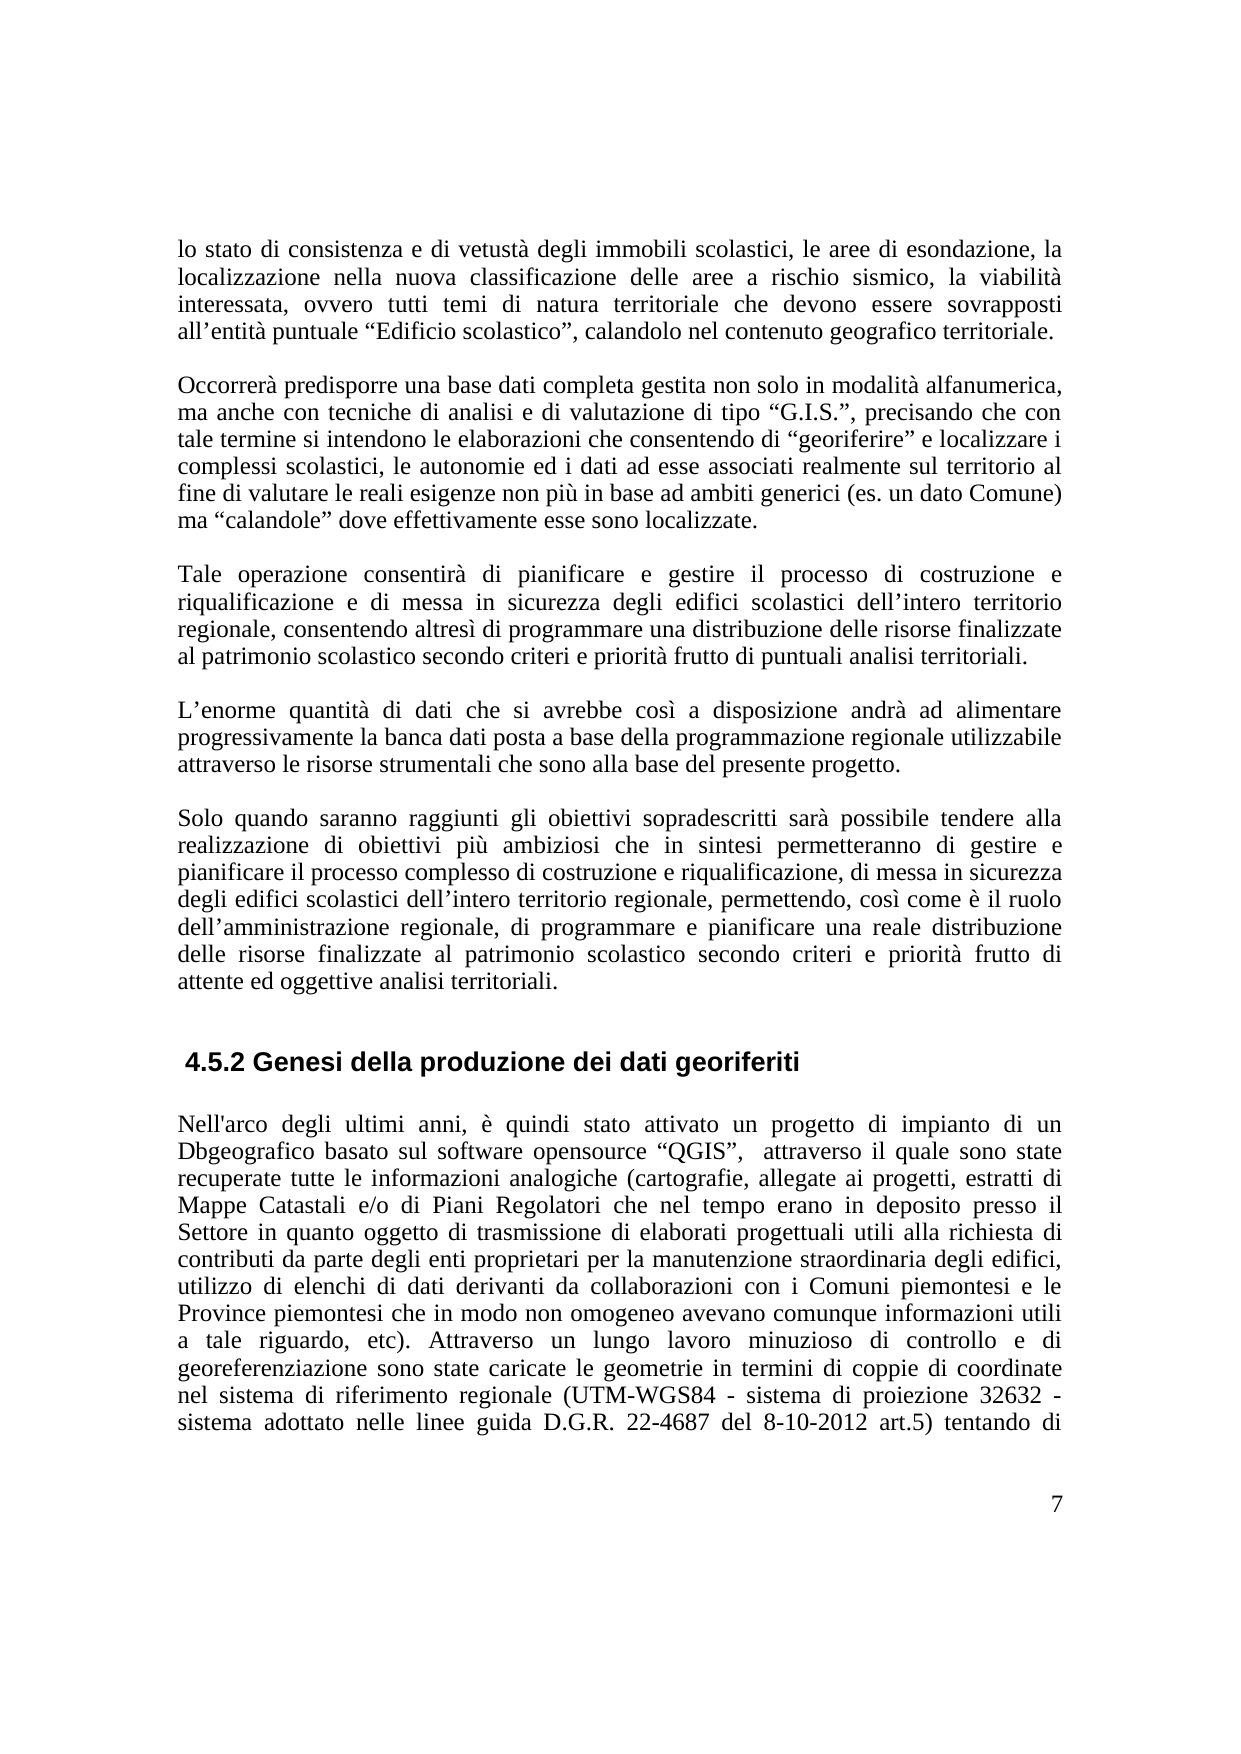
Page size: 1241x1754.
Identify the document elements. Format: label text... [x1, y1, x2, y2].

text Solo quando saranno raggiunti gli obiettivi sopradescritti sarà possibile tendere alla realizzazione di obiettivi più ambiziosi che in sintesi permetteranno di gestire e pianificare il processo complesso di costruzione e riqualificazione, di messa in sicurezza degli edifici scolastici dell’intero territorio regionale, permettendo, così come è il ruolo dell’amministrazione regionale, di programmare e pianificare una reale distribuzione delle risorse finalizzate al patrimonio scolastico secondo criteri e priorità frutto di attente ed oggettive analisi territoriali. [177, 805, 1063, 994]
subtitle Genesi della produzione dei dati georiferiti [177, 1046, 1063, 1077]
text Occorrerà predisporre una base dati completa gestita non solo in modalità alfanumerica, ma anche con tecniche di analisi e di valutazione di tipo “G.I.S.”, precisando che con tale termine si intendono le elaborazioni che consentendo di “georiferire” e localizzare i complessi scolastici, le autonomie ed i dati ad esse associati realmente sul territorio al fine di valutare le reali esigenze non più in base ad ambiti generici (es. un dato Comune) ma “calandole” dove effettivamente esse sono localizzate. [177, 372, 1063, 534]
text L’enorme quantità di dati che si avrebbe così a disposizione andrà ad alimentare progressivamente la banca dati posta a base della programmazione regionale utilizzabile attraverso le risorse strumentali che sono alla base del presente progetto. [177, 697, 1063, 778]
text lo stato di consistenza e di vetustà degli immobili scolastici, le aree di esondazione, la localizzazione nella nuova classificazione delle aree a rischio sismico, la viabilità interessata, ovvero tutti temi di natura territoriale che devono essere sovrapposti all’entità puntuale “Edificio scolastico”, calandolo nel contenuto geografico territoriale. [177, 236, 1063, 344]
text Nell'arco degli ultimi anni, è quindi stato attivato un progetto di impianto di un Dbgeografico basato sul software opensource “QGIS”, attraverso il quale sono state recuperate tutte le informazioni analogiche (cartografie, allegate ai progetti, estratti di Mappe Catastali e/o di Piani Regolatori che nel tempo erano in deposito presso il Settore in quanto oggetto di trasmissione di elaborati progettuali utili alla richiesta di contributi da parte degli enti proprietari per la manutenzione straordinaria degli edifici, utilizzo di elenchi di dati derivanti da collaborazioni con i Comuni piemontesi e le Province piemontesi che in modo non omogeneo avevano comunque informazioni utili a tale riguardo, etc). Attraverso un lungo lavoro minuzioso di controllo e di georeferenziazione sono state caricate le geometrie in termini di coppie di coordinate nel sistema di riferimento regionale (UTM-WGS84 - sistema di proiezione 32632 - sistema adottato nelle linee guida D.G.R. 22-4687 del 8-10-2012 art.5) tentando di [177, 1111, 1063, 1436]
text Tale operazione consentirà di pianificare e gestire il processo di costruzione e riqualificazione e di messa in sicurezza degli edifici scolastici dell’intero territorio regionale, consentendo altresì di programmare una distribuzione delle risorse finalizzate al patrimonio scolastico secondo criteri e priorità frutto di puntuali analisi territoriali. [177, 561, 1063, 669]
